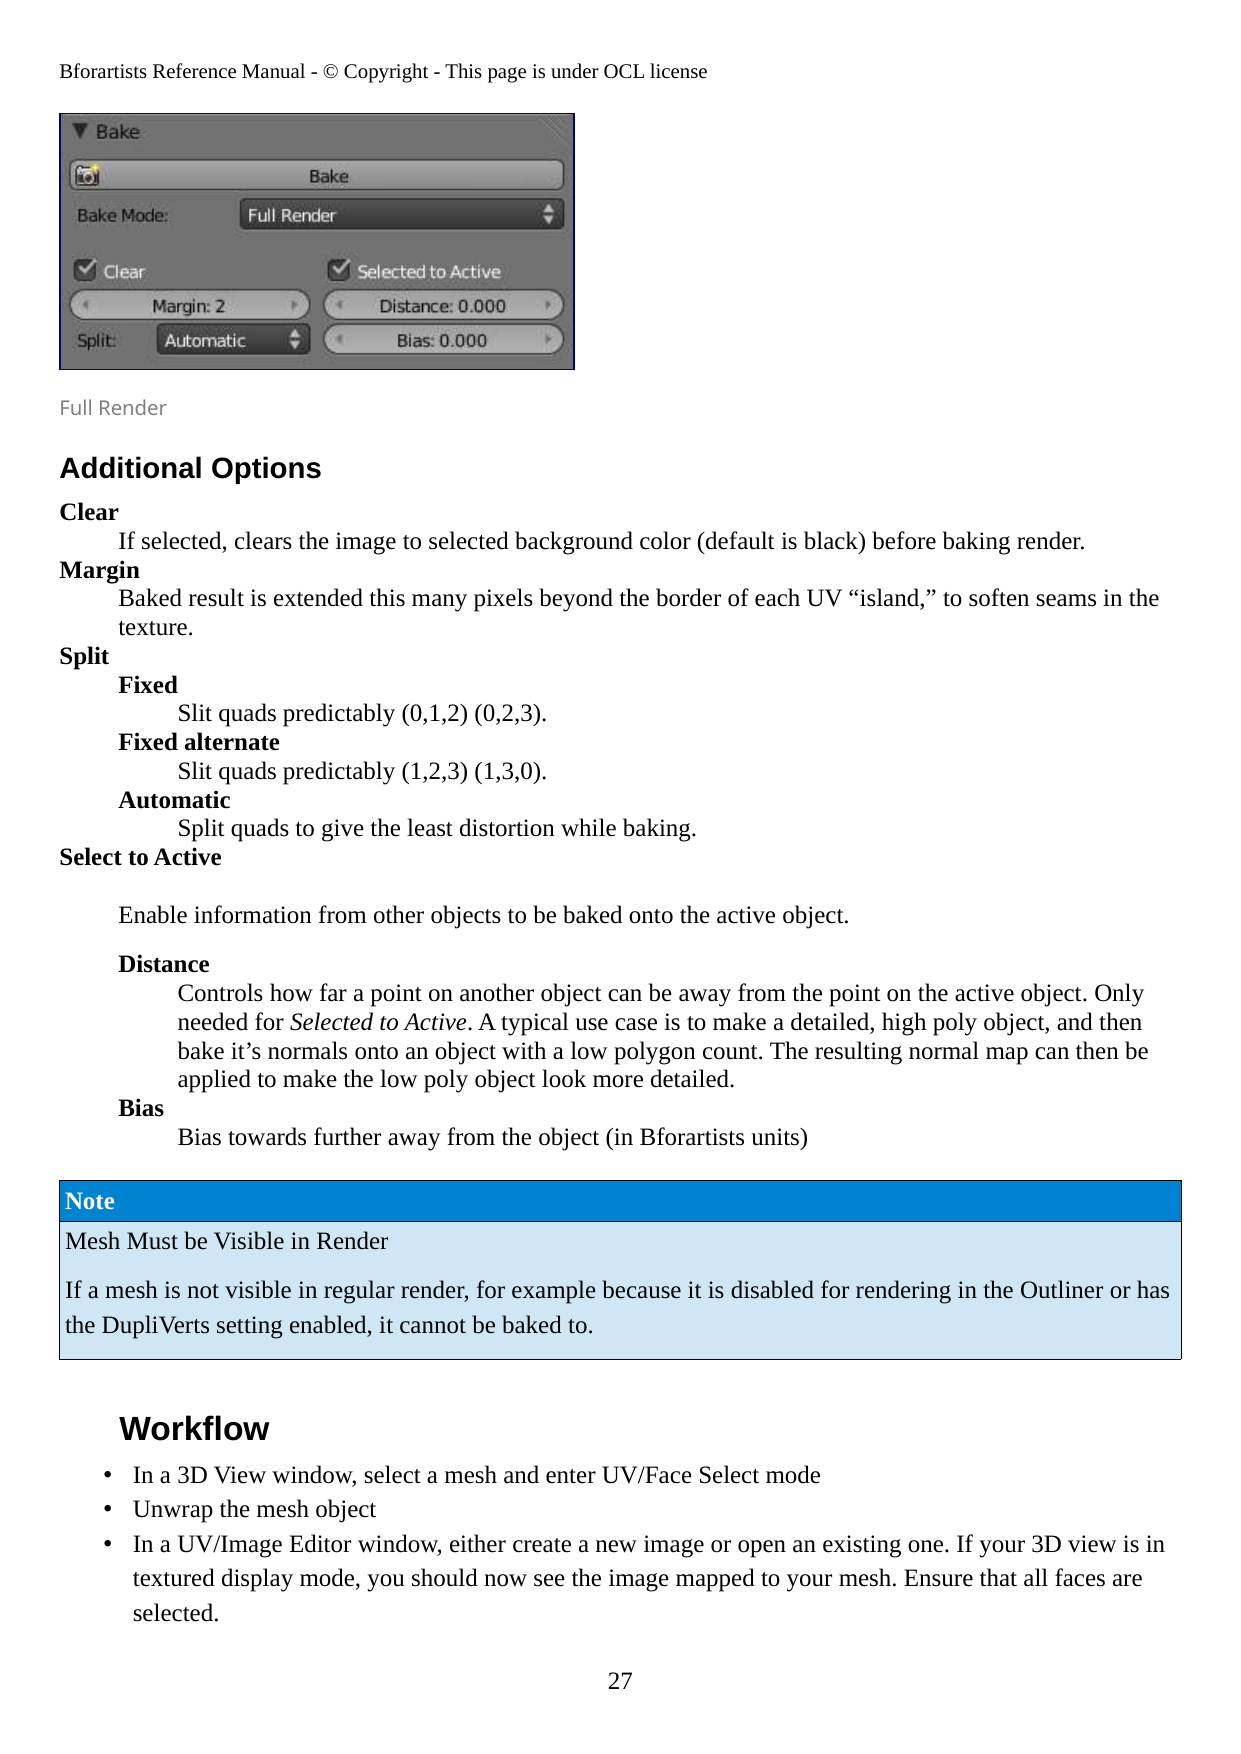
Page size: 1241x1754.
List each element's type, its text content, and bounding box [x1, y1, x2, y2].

subtitle Automatic [118, 785, 1181, 813]
list Slit quads predictably (0,1,2) (0,2,3). [177, 698, 1181, 727]
subtitle Split [59, 641, 1181, 670]
list In a 3D View window, select a mesh and enter UV/Face Select mode [103, 1460, 1181, 1488]
text Full Render [59, 391, 1181, 422]
list In a UV/Image Editor window, either create a new image or open an existing one. If your 3D view is in textured display mode, you should now see the image mapped to your mesh. Ensure that all faces are selected. [103, 1529, 1181, 1626]
list Bias towards further away from the object (in Bforartists units) [177, 1122, 1181, 1151]
list Unwrap the mesh object [103, 1494, 1181, 1523]
subtitle Workflow [59, 1409, 1181, 1447]
subtitle Fixed [118, 670, 1181, 698]
subtitle Clear [59, 497, 1181, 526]
subtitle Additional Options [59, 451, 1181, 485]
subtitle Margin [59, 555, 1181, 583]
text Enable information from other objects to be baked onto the active object. [118, 900, 1181, 929]
table_cell Mesh Must be Visible in Render If a mesh is not visible in regular render, for example because it is disabled for rendering in the Outliner or has the DupliVerts setting enabled, it cannot be baked to. [60, 1222, 1181, 1359]
list Controls how far a point on another object can be away from the point on the active object. Only needed for Selected to Active. A typical use case is to make a detailed, high poly object, and then bake it’s normals onto an object with a low polygon count. The resulting normal map can then be applied to make the low poly object look more detailed. [177, 978, 1181, 1093]
subtitle Select to Active [59, 842, 1181, 871]
subtitle Distance [118, 949, 1181, 978]
subtitle Bias [118, 1093, 1181, 1122]
table_header Note [60, 1181, 1181, 1221]
list If selected, clears the image to selected background color (default is black) before baking render. [118, 526, 1181, 555]
list Slit quads predictably (1,2,3) (1,3,0). [177, 756, 1181, 785]
subtitle Fixed alternate [118, 727, 1181, 756]
list Baked result is extended this many pixels beyond the border of each UV “island,” to soften seams in the texture. [118, 583, 1181, 641]
list Split quads to give the least distortion while baking. [177, 813, 1181, 842]
picture [61, 114, 573, 369]
